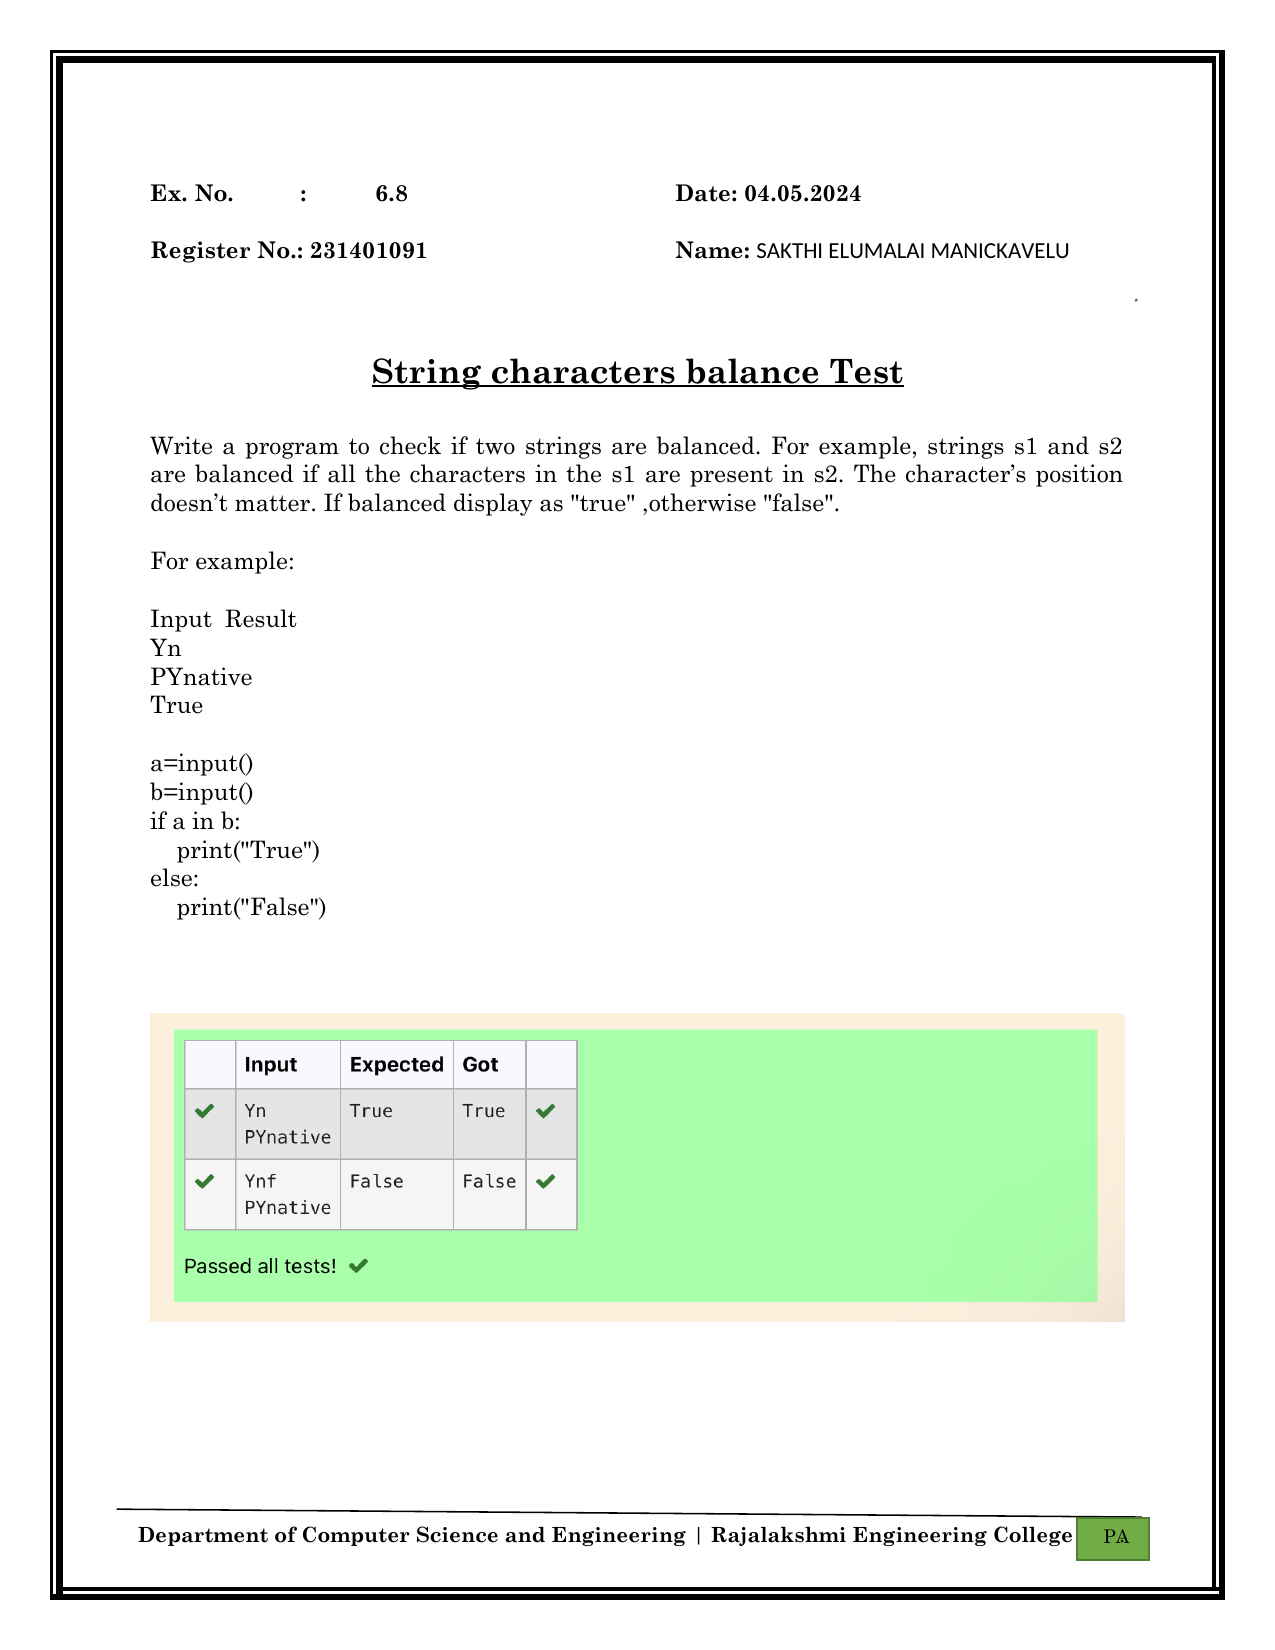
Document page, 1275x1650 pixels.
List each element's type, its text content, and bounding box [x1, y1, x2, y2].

text Input Result [150, 603, 1125, 632]
text if a in b: [150, 806, 1125, 834]
text For example: [150, 546, 1125, 575]
picture [150, 1007, 1125, 1322]
text PYnative [150, 661, 1125, 690]
text Ex. No. : 6.8 Date: 04.05.2024 [150, 179, 1125, 207]
text print("False") [150, 892, 1125, 921]
text Register No.: 231401091 Name: SAKTHI ELUMALAI MANICKAVELU [150, 236, 1125, 264]
text Write a program to check if two strings are balanced. For example, strings s1 and s2 are balanced if all the characters in the s1 are present in s2. The character’s position doesn’t matter. If balanced display as "true" ,otherwise "false". [150, 430, 1125, 517]
text else: [150, 863, 1125, 892]
text String characters balance Test [150, 350, 1125, 390]
text True [150, 690, 1125, 719]
text b=input() [150, 777, 1125, 806]
text Yn [150, 632, 1125, 661]
text a=input() [150, 748, 1125, 777]
text print("True") [150, 834, 1125, 863]
